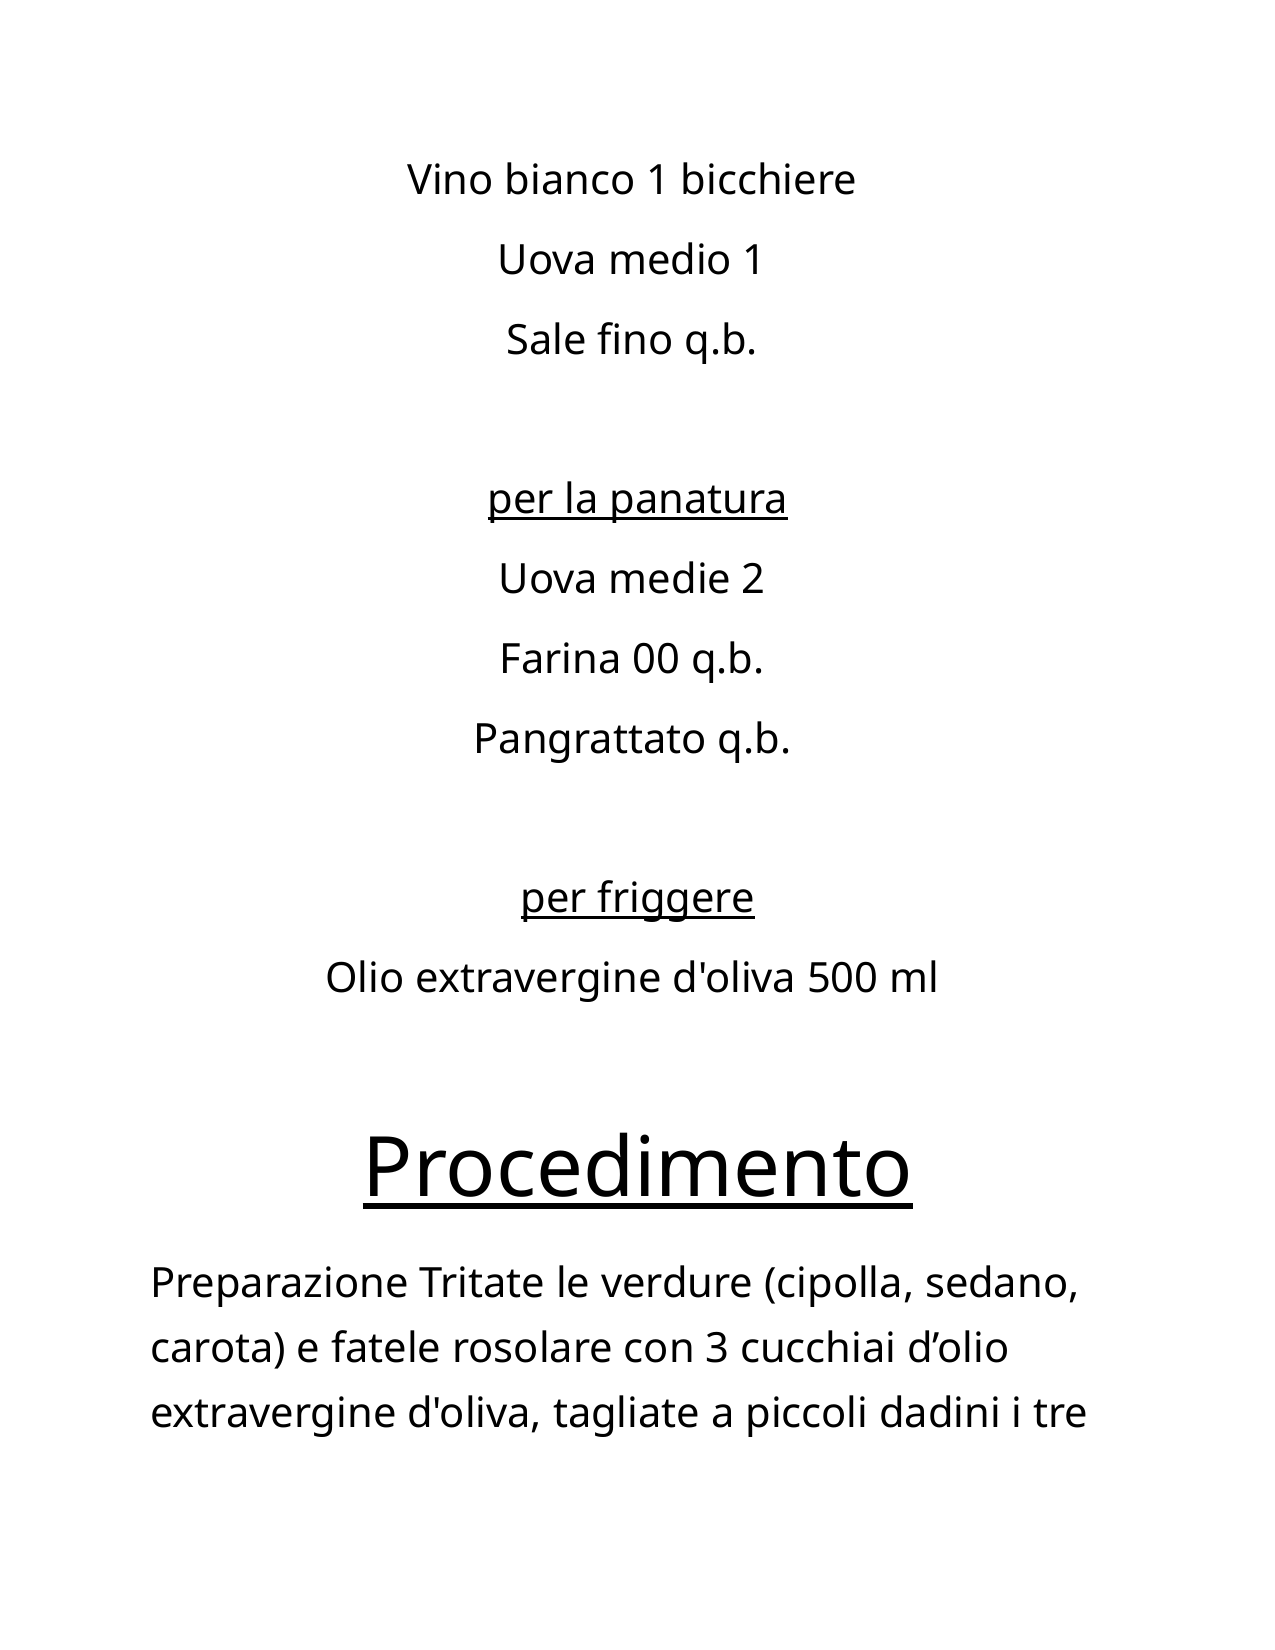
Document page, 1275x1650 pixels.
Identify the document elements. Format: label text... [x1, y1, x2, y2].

text Procedimento [150, 1107, 1125, 1221]
text per la panatura [150, 469, 1125, 526]
text per friggere [150, 868, 1125, 925]
text Vino bianco 1 bicchiere [150, 150, 1125, 207]
text Olio extravergine d'oliva 500 ml [150, 948, 1125, 1005]
text Uova medio 1 [150, 230, 1125, 287]
text Sale fino q.b. [150, 309, 1125, 366]
text Pangrattato q.b. [150, 708, 1125, 765]
text Preparazione Tritate le verdure (cipolla, sedano, carota) e fatele rosolare con 3 cucchiai d’olio extravergine d'oliva, tagliate a piccoli dadini i tre [150, 1253, 1125, 1440]
text Uova medie 2 [150, 549, 1125, 606]
text Farina 00 q.b. [150, 629, 1125, 686]
